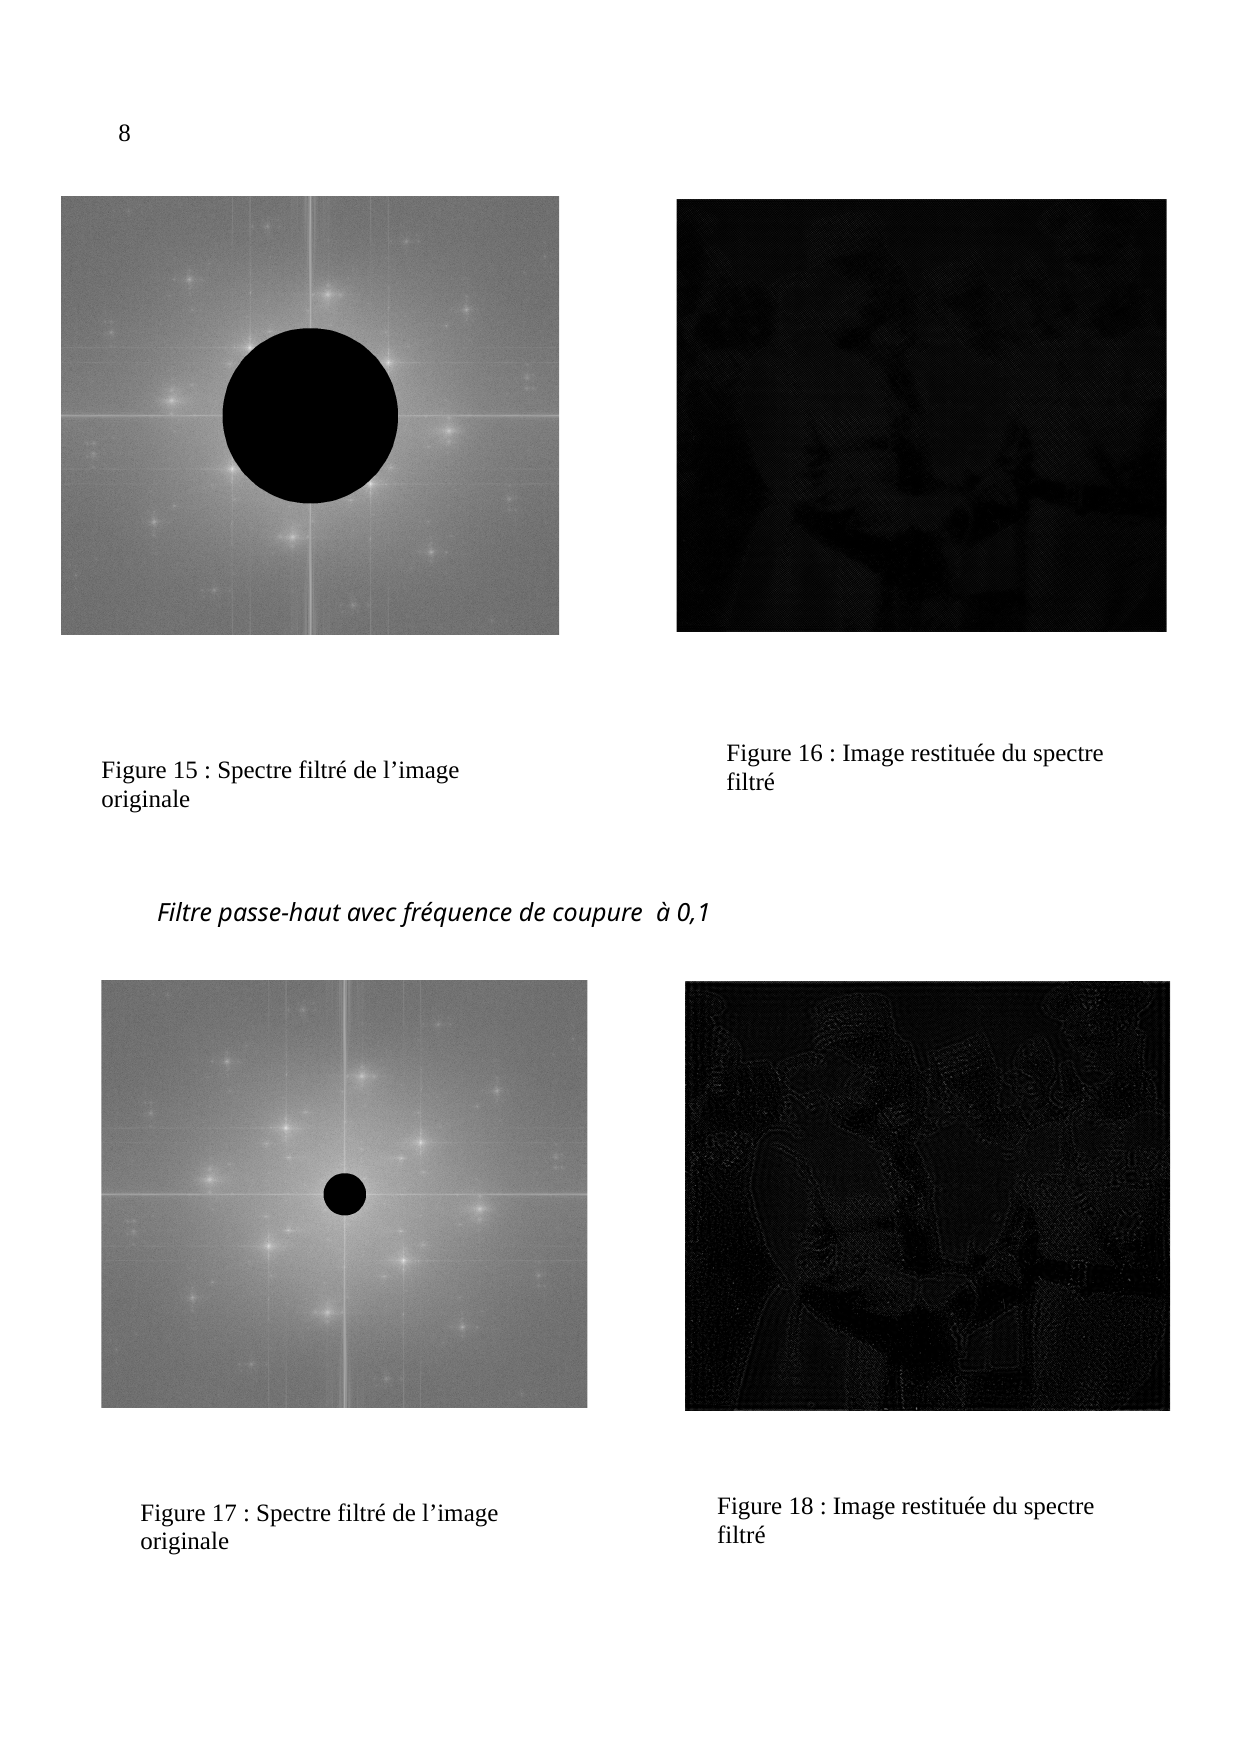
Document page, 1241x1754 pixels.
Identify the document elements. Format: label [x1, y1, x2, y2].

picture [61, 196, 560, 635]
picture [685, 981, 1171, 1411]
picture [676, 199, 1167, 632]
picture [101, 980, 588, 1408]
